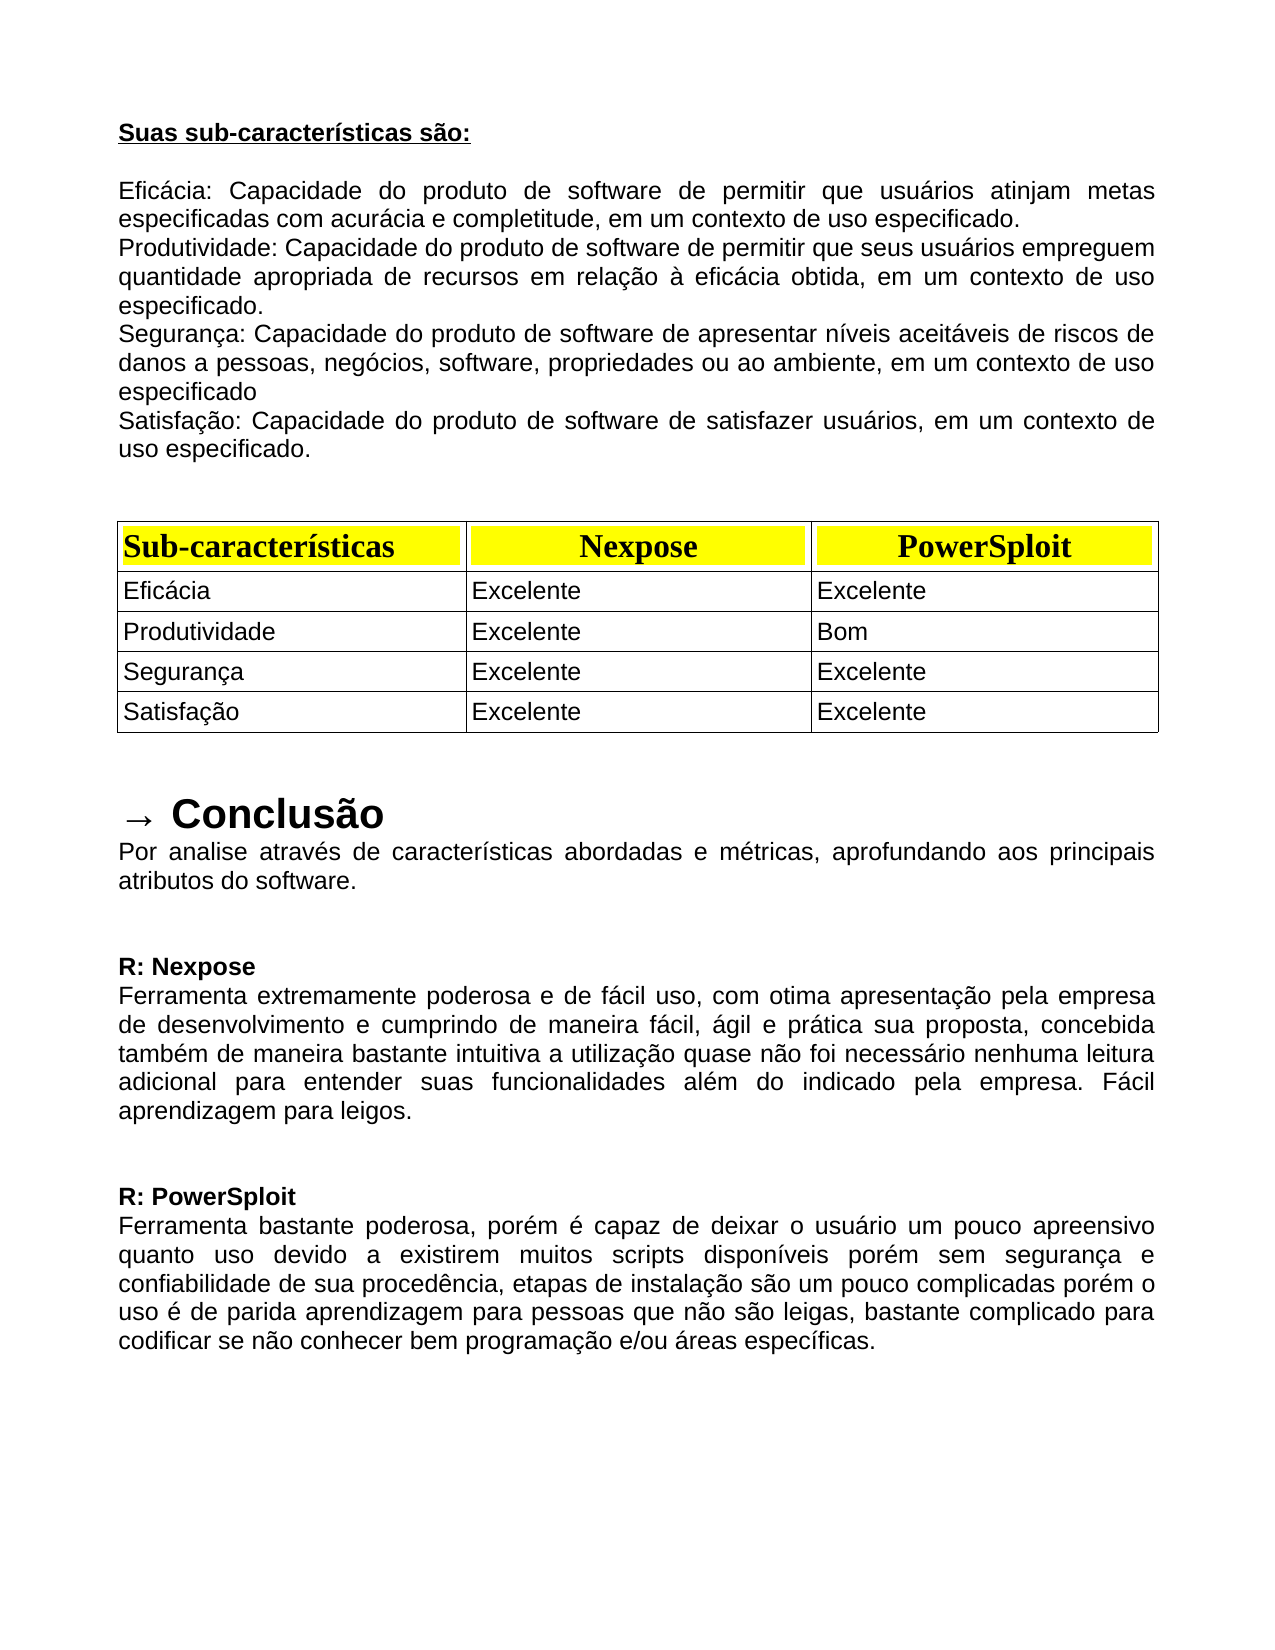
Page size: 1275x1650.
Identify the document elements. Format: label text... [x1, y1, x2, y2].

table_cell Excelente [467, 572, 811, 611]
text Ferramenta bastante poderosa, porém é capaz de deixar o usuário um pouco apreensivo quanto uso devido a existirem muitos scripts disponíveis porém sem segurança e confiabilidade de sua procedência, etapas de instalação são um pouco complicadas porém o uso é de parida aprendizagem para pessoas que não são leigas, bastante complicado para codificar se não conhecer bem programação e/ou áreas específicas. [118, 1211, 1157, 1355]
table_cell Excelente [467, 692, 811, 732]
table_cell Excelente [812, 572, 1158, 611]
table_cell Bom [812, 612, 1158, 651]
text Produtividade: Capacidade do produto de software de permitir que seus usuários empreguem quantidade apropriada de recursos em relação à eficácia obtida, em um contexto de uso especificado. [118, 233, 1157, 319]
table_header Nexpose [467, 522, 811, 571]
text → Conclusão [118, 789, 1157, 837]
table_cell Satisfação [118, 692, 466, 732]
text Satisfação: Capacidade do produto de software de satisfazer usuários, em um contexto de uso especificado. [118, 406, 1157, 463]
text Segurança: Capacidade do produto de software de apresentar níveis aceitáveis de riscos de danos a pessoas, negócios, software, propriedades ou ao ambiente, em um contexto de uso especificado [118, 319, 1157, 406]
table_cell Produtividade [118, 612, 466, 651]
table_cell Segurança [118, 652, 466, 691]
table_cell Excelente [812, 652, 1158, 691]
text Por analise através de características abordadas e métricas, aprofundando aos principais atributos do software. [118, 837, 1157, 895]
table_cell Excelente [467, 612, 811, 651]
text Eficácia: Capacidade do produto de software de permitir que usuários atinjam metas especificadas com acurácia e completitude, em um contexto de uso especificado. [118, 176, 1157, 233]
text Suas sub-características são: [118, 118, 1157, 147]
table_header Sub-características [118, 522, 466, 571]
table_header PowerSploit [812, 522, 1158, 571]
text R: Nexpose [118, 952, 1157, 981]
table_cell Excelente [467, 652, 811, 691]
table_cell Excelente [812, 692, 1158, 732]
table_cell Eficácia [118, 572, 466, 611]
text Ferramenta extremamente poderosa e de fácil uso, com otima apresentação pela empresa de desenvolvimento e cumprindo de maneira fácil, ágil e prática sua proposta, concebida também de maneira bastante intuitiva a utilização quase não foi necessário nenhuma leitura adicional para entender suas funcionalidades além do indicado pela empresa. Fácil aprendizagem para leigos. [118, 981, 1157, 1125]
text R: PowerSploit [118, 1182, 1157, 1211]
